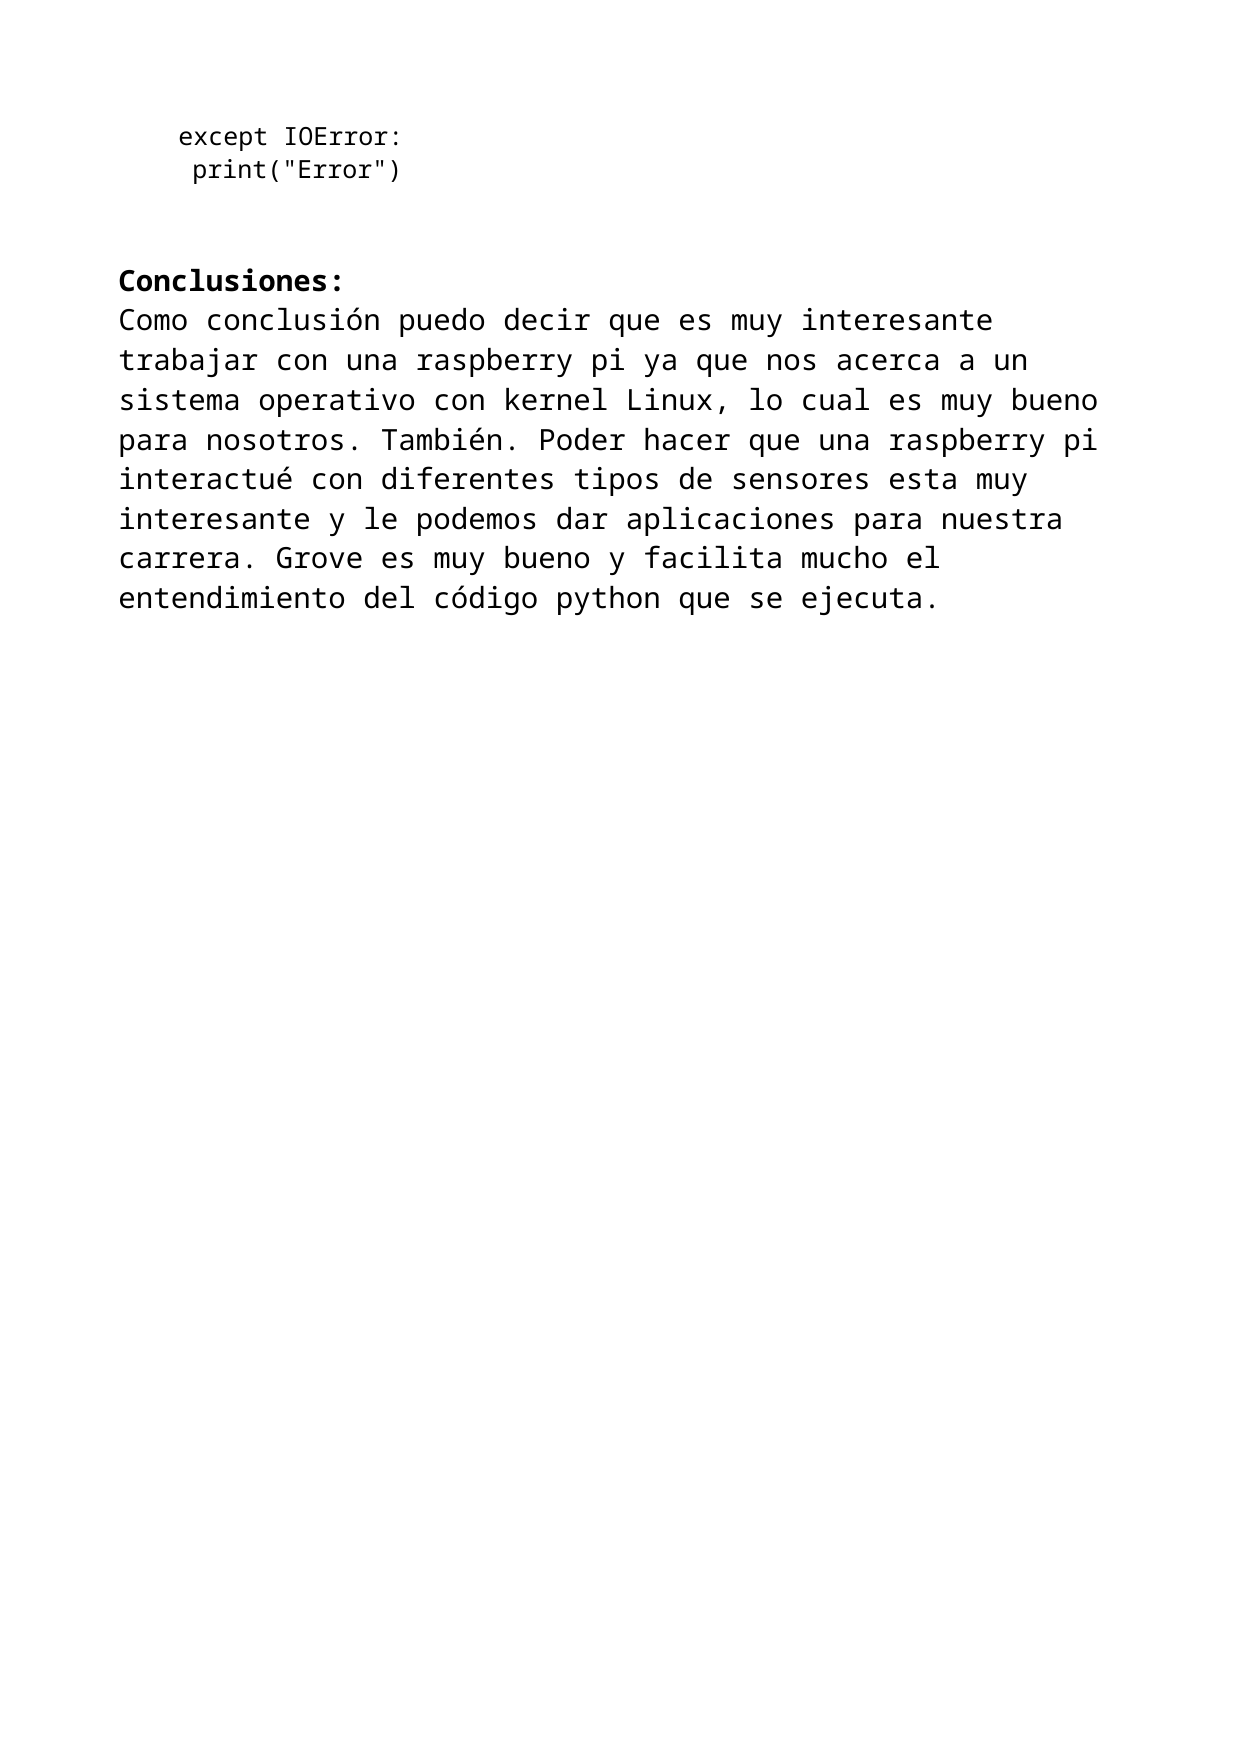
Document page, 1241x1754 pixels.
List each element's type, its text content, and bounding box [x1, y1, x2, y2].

text Como conclusión puedo decir que es muy interesante trabajar con una raspberry pi ya que nos acerca a un sistema operativo con kernel Linux, lo cual es muy bueno para nosotros. También. Poder hacer que una raspberry pi interactué con diferentes tipos de sensores esta muy interesante y le podemos dar aplicaciones para nuestra carrera. Grove es muy bueno y facilita mucho el entendimiento del código python que se ejecuta. [118, 300, 1122, 617]
text Conclusiones: [118, 260, 1122, 300]
text print("Error") [118, 152, 1122, 186]
text except IOError: [118, 118, 1122, 152]
